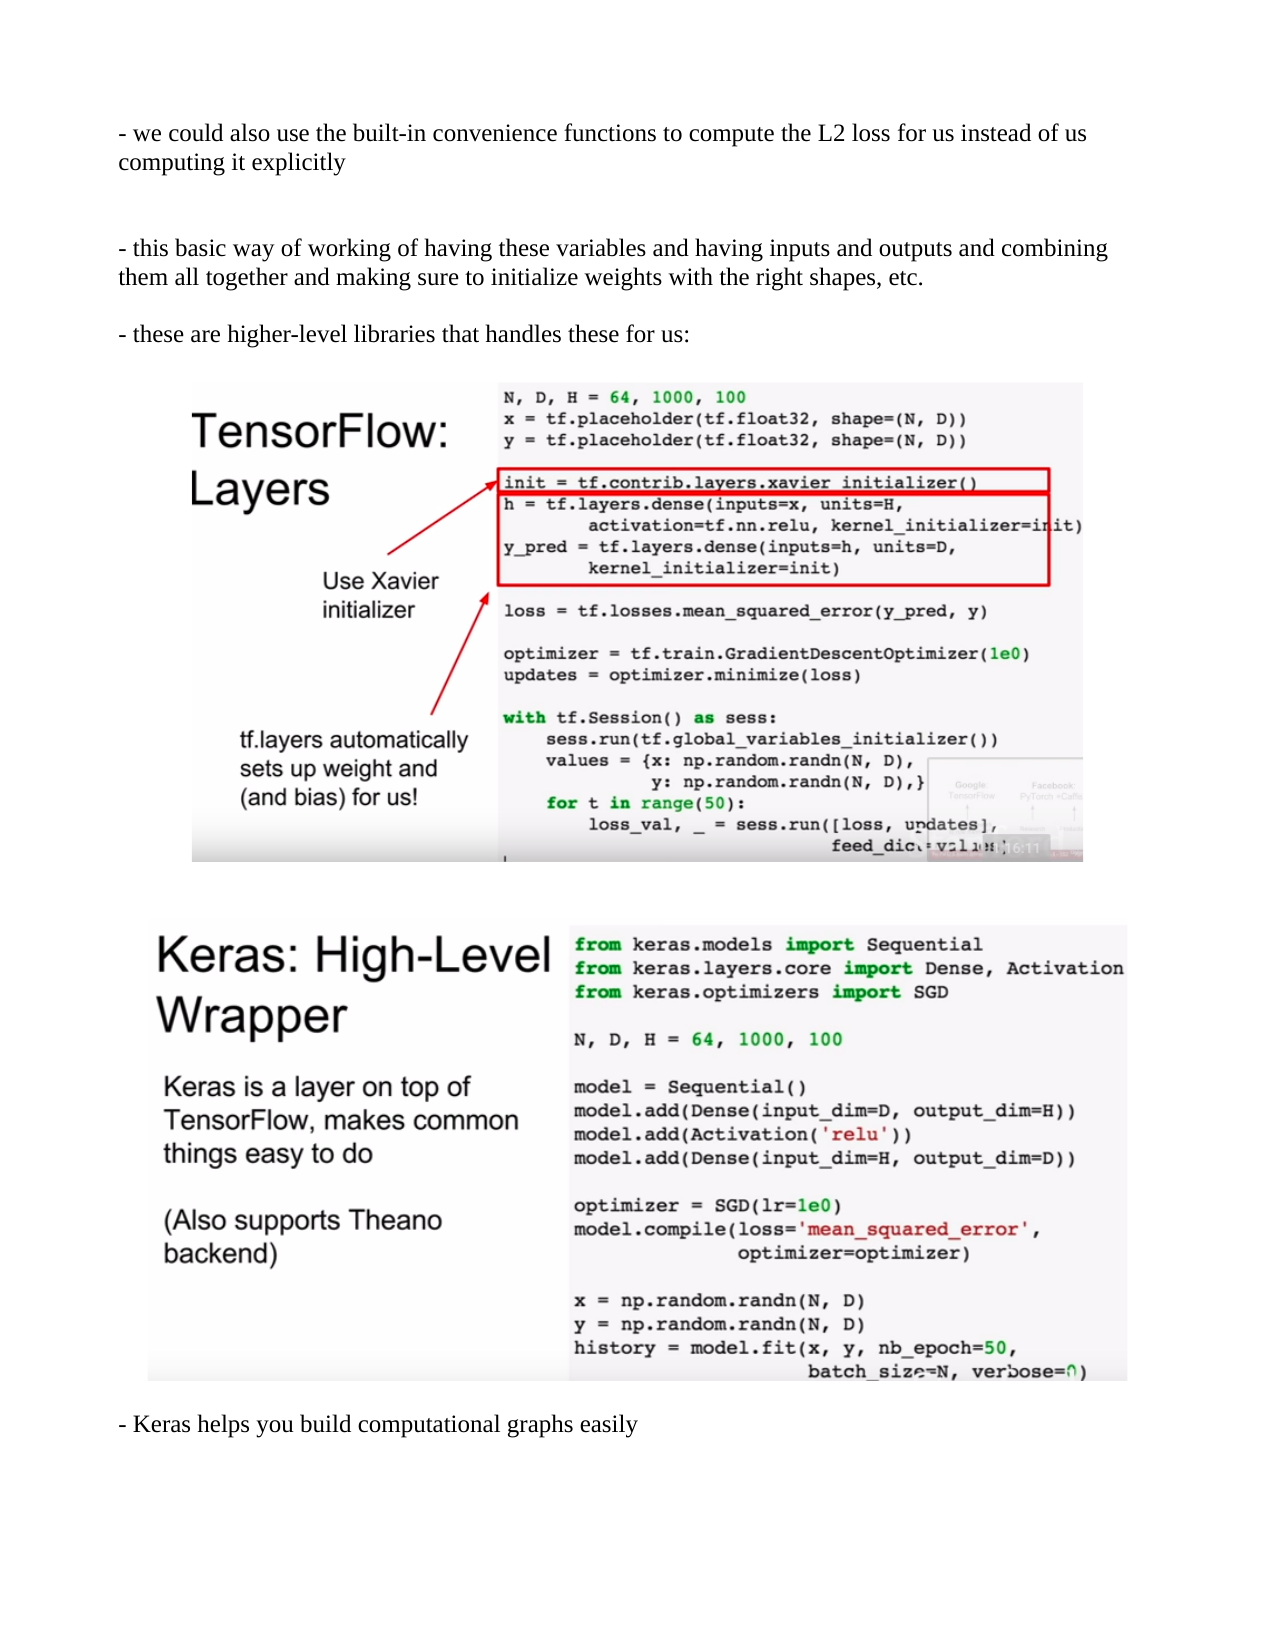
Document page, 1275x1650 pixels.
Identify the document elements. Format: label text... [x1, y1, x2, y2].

picture [147, 918, 1128, 1381]
text - these are higher-level libraries that handles these for us: [118, 319, 1157, 348]
picture [191, 376, 1084, 862]
text - this basic way of working of having these variables and having inputs and outputs and combining them all together and making sure to initialize weights with the right shapes, etc. [118, 233, 1157, 291]
text - Keras helps you build computational graphs easily [118, 1409, 1157, 1438]
text - we could also use the built-in convenience functions to compute the L2 loss for us instead of us computing it explicitly [118, 118, 1157, 176]
